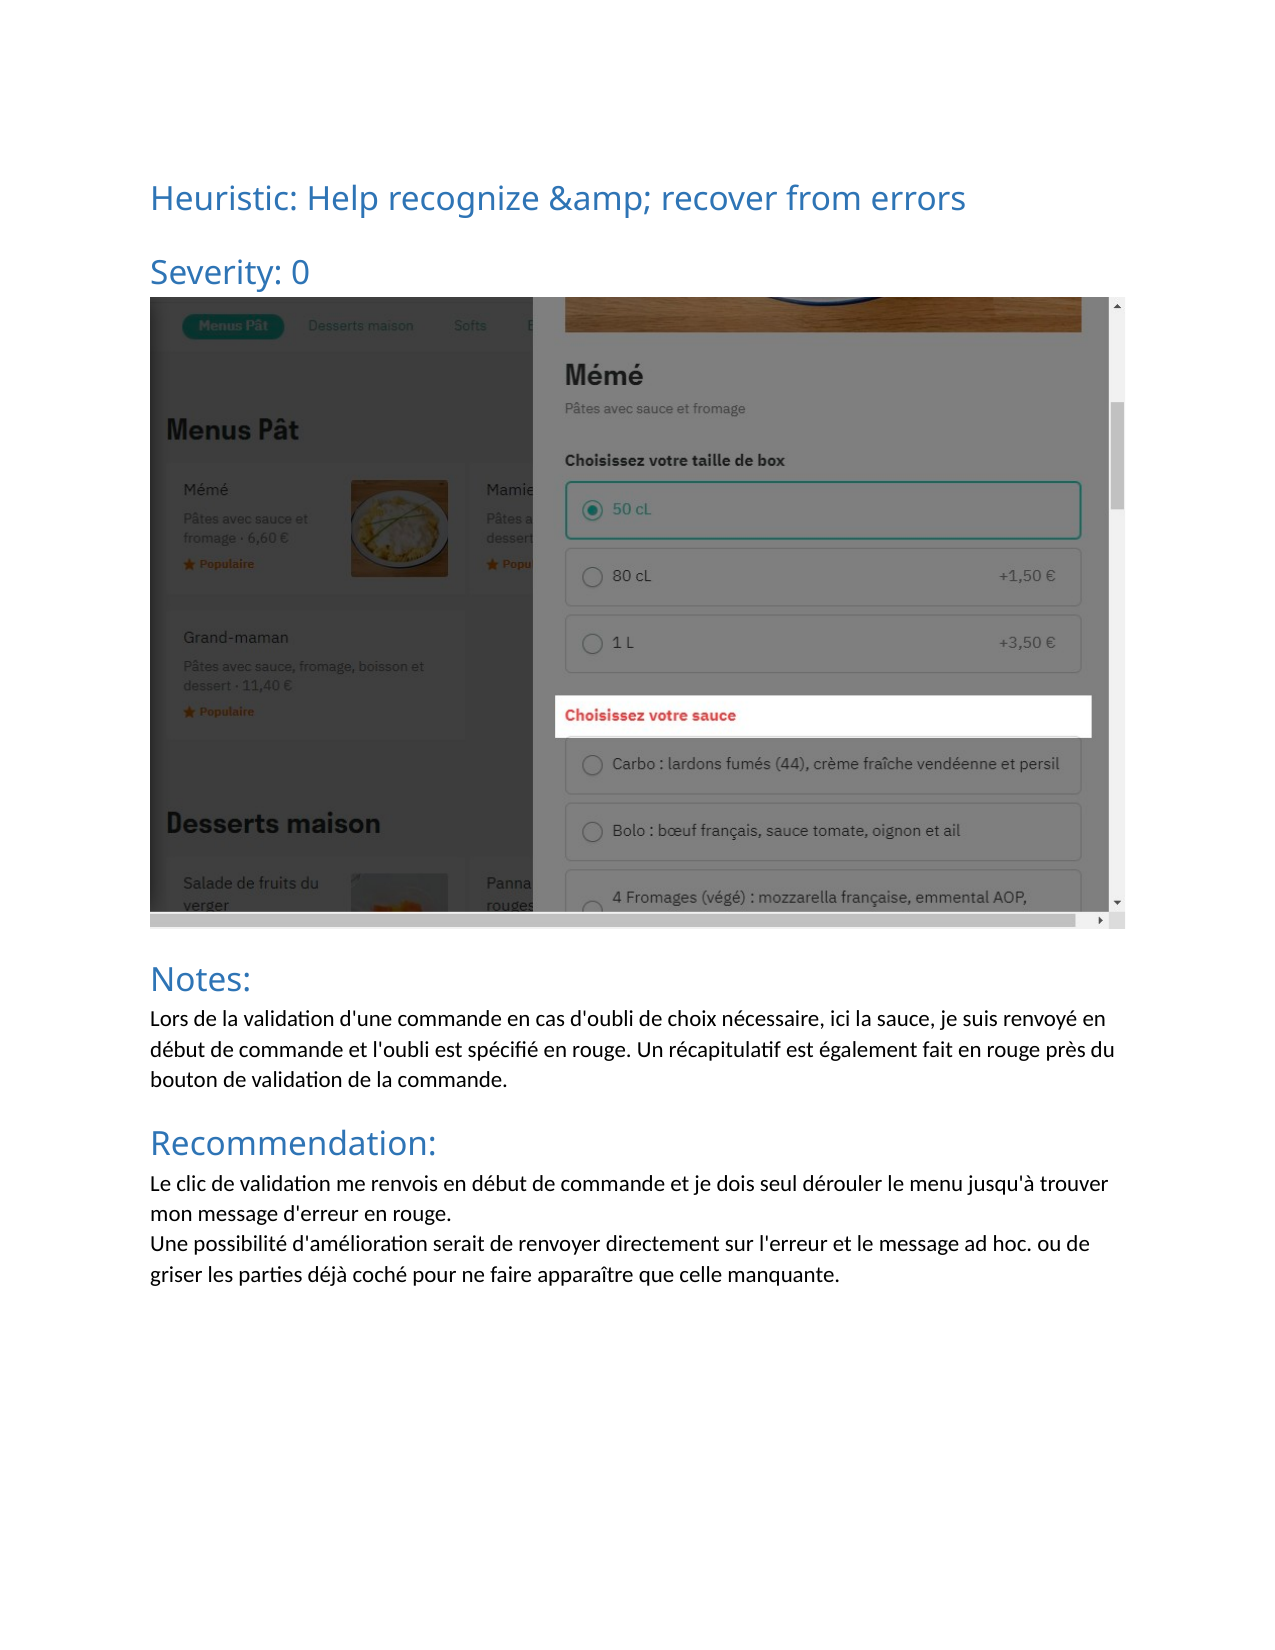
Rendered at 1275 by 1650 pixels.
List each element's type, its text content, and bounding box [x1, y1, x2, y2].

subtitle Heuristic: Help recognize &amp; recover from errors [150, 175, 1125, 220]
text Le clic de validation me renvois en début de commande et je dois seul dérouler le menu jusqu'à trouver mon message d'erreur en rouge. Une possibilité d'amélioration serait de renvoyer directement sur l'erreur et le message ad hoc. ou de griser les parties déjà coché pour ne faire apparaître que celle manquante. [150, 1169, 1125, 1288]
subtitle Severity: 0 [150, 249, 1125, 294]
picture [150, 297, 1125, 929]
subtitle Notes: [150, 956, 1125, 1001]
subtitle Recommendation: [150, 1120, 1125, 1166]
text Lors de la validation d'une commande en cas d'oubli de choix nécessaire, ici la sauce, je suis renvoyé en début de commande et l'oubli est spécifié en rouge. Un récapitulatif est également fait en rouge près du bouton de validation de la commande. [150, 1004, 1125, 1093]
